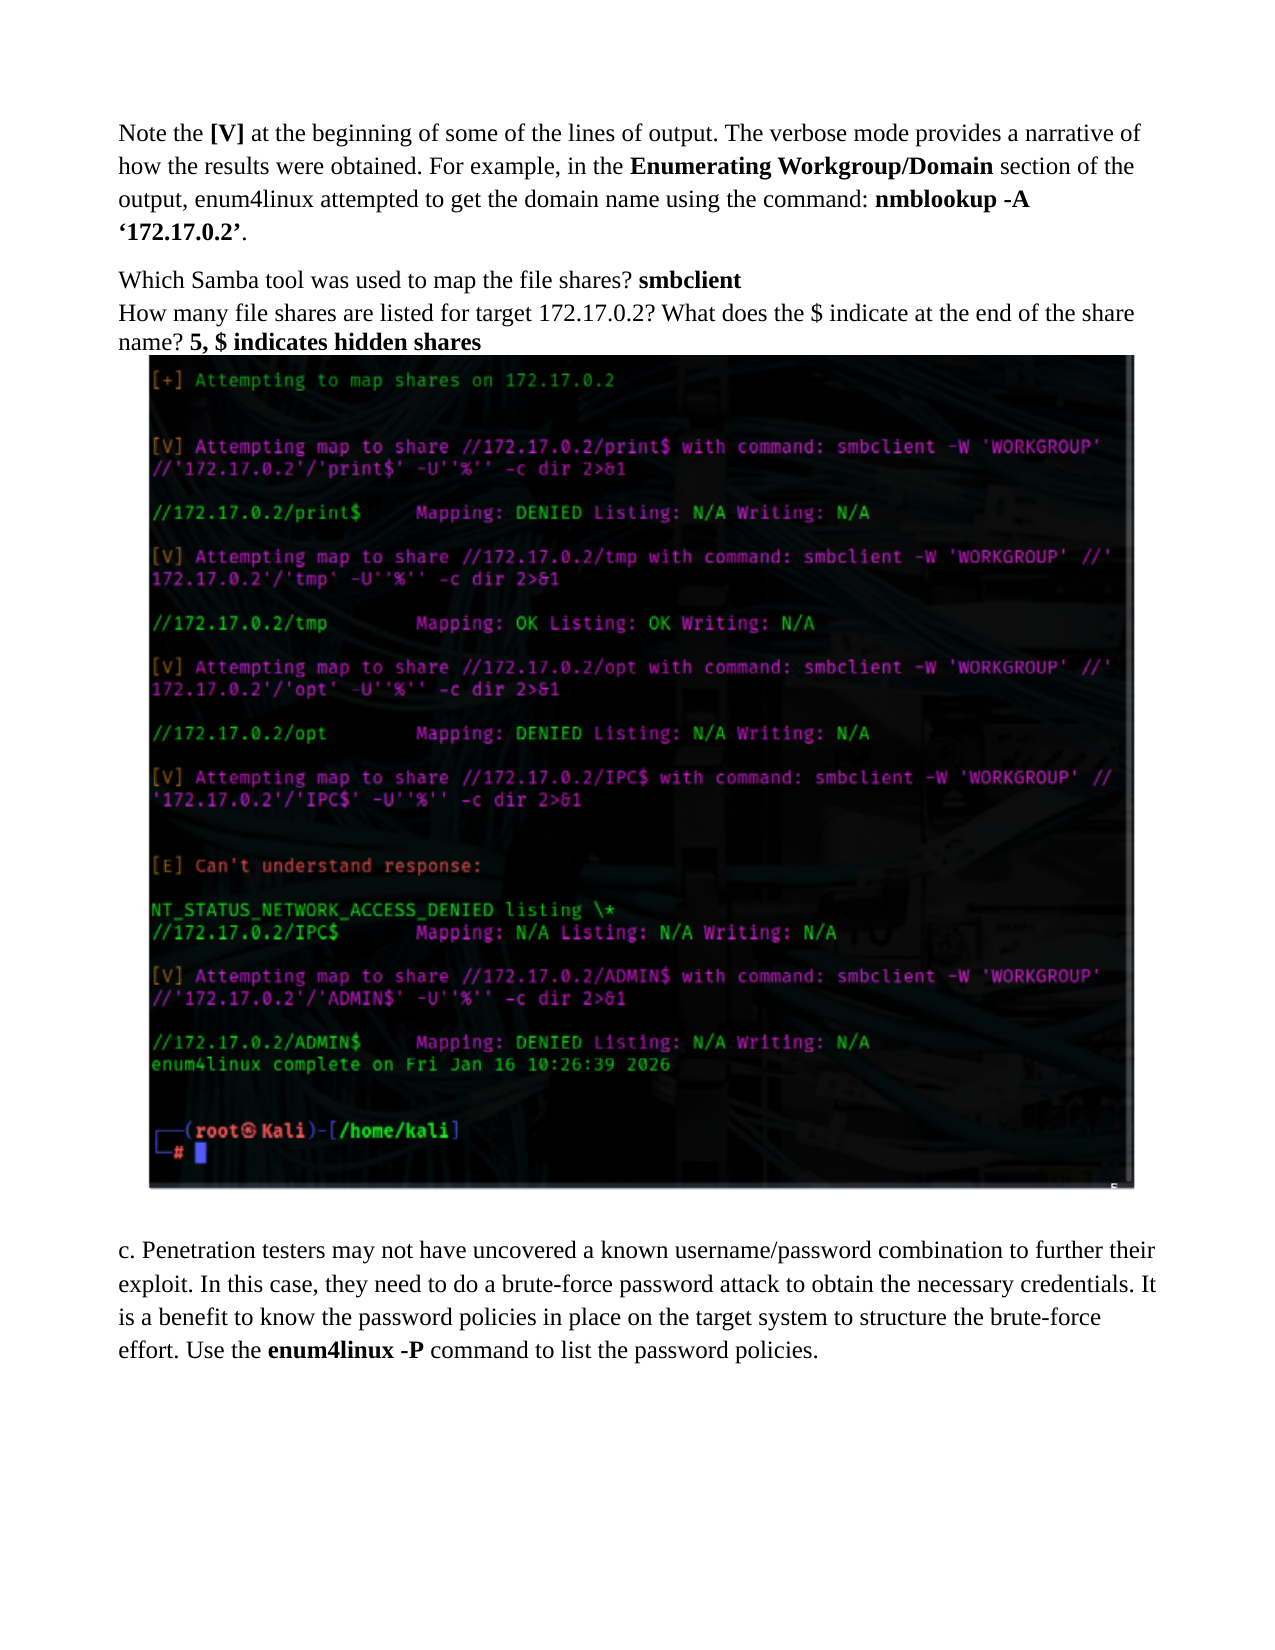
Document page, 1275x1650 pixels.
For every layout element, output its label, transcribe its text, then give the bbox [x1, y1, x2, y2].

text Note the [V] at the beginning of some of the lines of output. The verbose mode provides a narrative of how the results were obtained. For example, in the Enumerating Workgroup/Domain section of the output, enum4linux attempted to get the domain name using the command: nmblookup -A ‘172.17.0.2’. [118, 118, 1157, 246]
picture [140, 355, 1135, 1207]
text How many file shares are listed for target 172.17.0.2? What does the $ indicate at the end of the share name? 5, $ indicates hidden shares [118, 298, 1157, 355]
text Which Samba tool was used to map the file shares? smbclient [118, 265, 1157, 293]
text c. Penetration testers may not have uncovered a known username/password combination to further their exploit. In this case, they need to do a brute-force password attack to obtain the necessary credentials. It is a benefit to know the password policies in place on the target system to structure the brute-force effort. Use the enum4linux -P command to list the password policies. [118, 1236, 1157, 1363]
